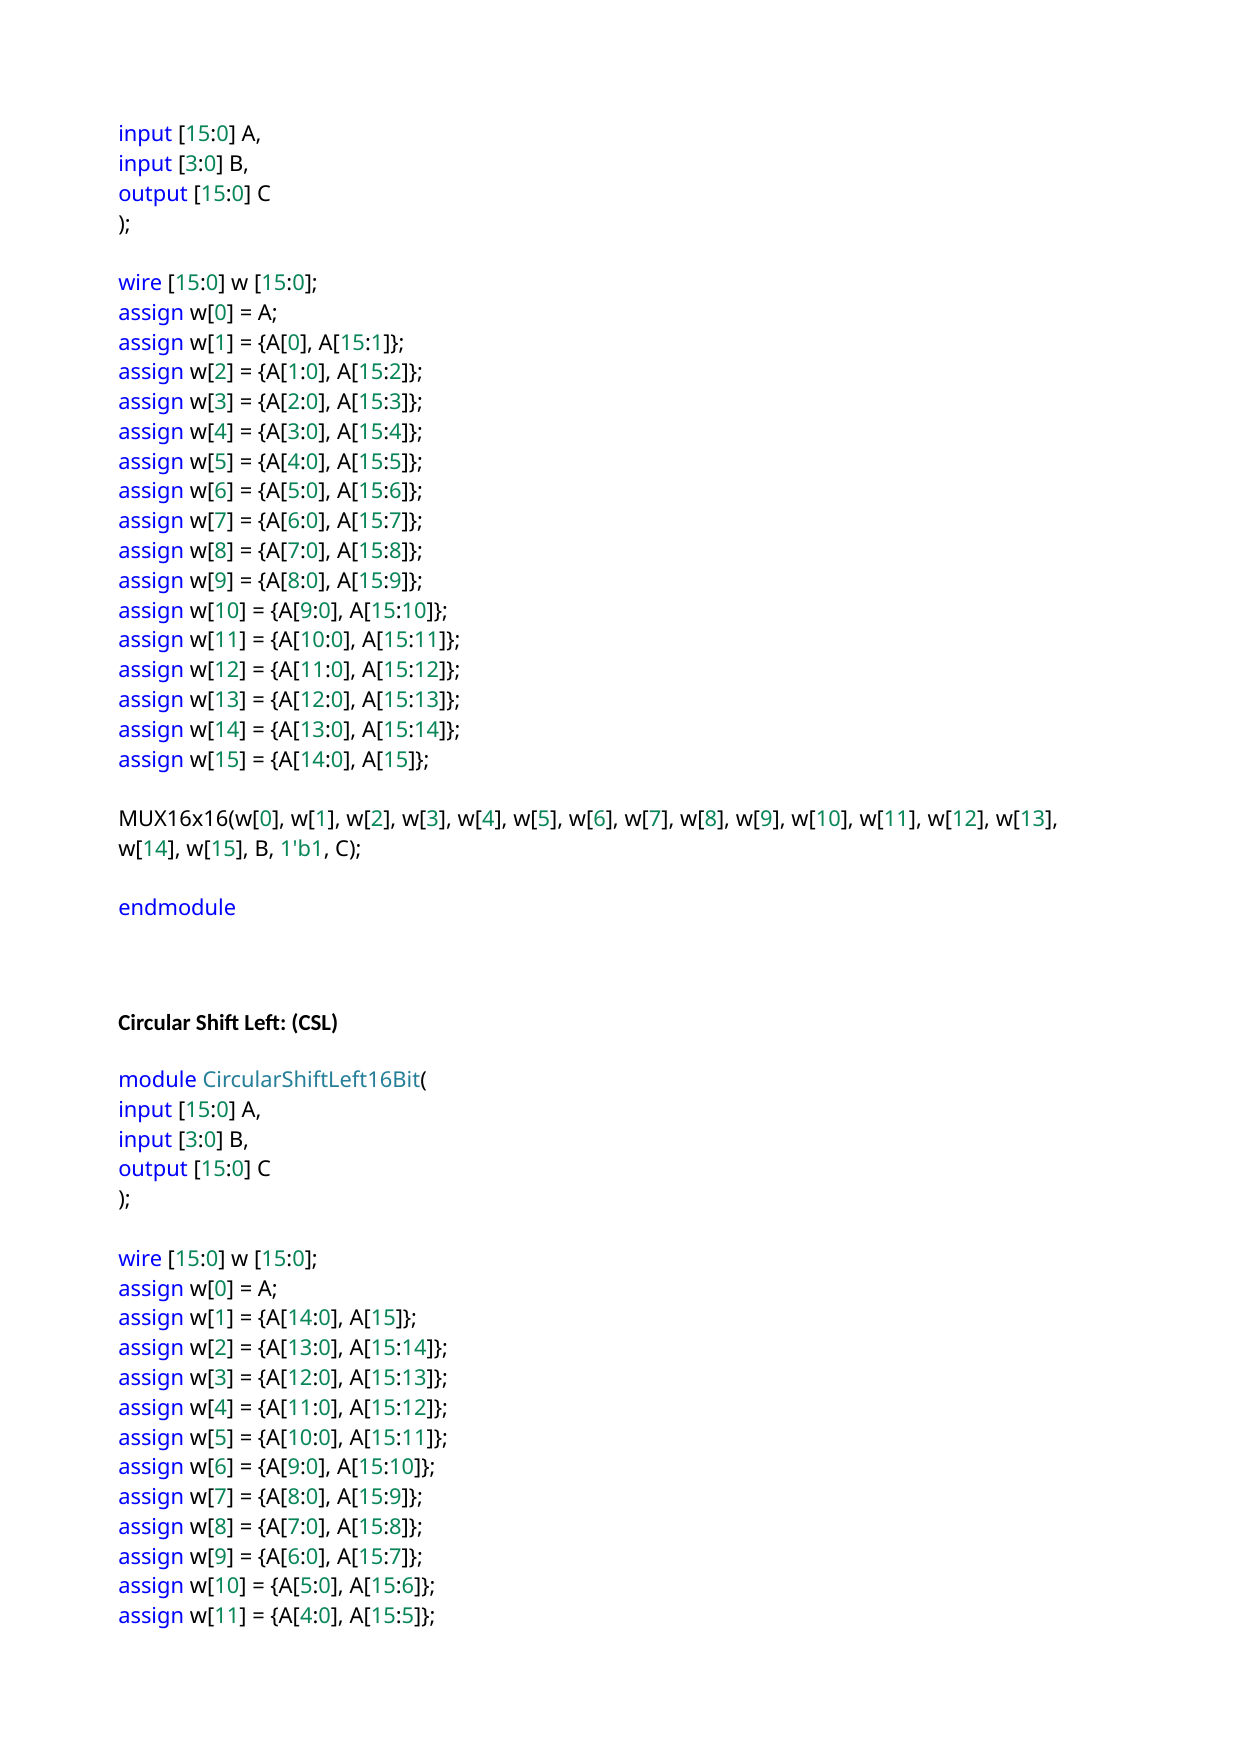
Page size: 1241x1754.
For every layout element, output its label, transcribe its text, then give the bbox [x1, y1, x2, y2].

text assign w[6] = {A[9:0], A[15:10]}; [118, 1451, 1122, 1481]
text MUX16x16(w[0], w[1], w[2], w[3], w[4], w[5], w[6], w[7], w[8], w[9], w[10], w[11], w[12], w[13], w[14], w[15], B, 1'b1, C); [118, 803, 1122, 863]
text input [3:0] B, [118, 1124, 1122, 1153]
text ); [118, 1183, 1122, 1213]
text output [15:0] C [118, 178, 1122, 207]
text assign w[8] = {A[7:0], A[15:8]}; [118, 535, 1122, 565]
text assign w[7] = {A[8:0], A[15:9]}; [118, 1481, 1122, 1511]
text assign w[14] = {A[13:0], A[15:14]}; [118, 714, 1122, 744]
text assign w[10] = {A[9:0], A[15:10]}; [118, 595, 1122, 624]
text assign w[3] = {A[12:0], A[15:13]}; [118, 1362, 1122, 1392]
text assign w[9] = {A[8:0], A[15:9]}; [118, 565, 1122, 595]
text assign w[1] = {A[14:0], A[15]}; [118, 1302, 1122, 1332]
text input [3:0] B, [118, 148, 1122, 178]
text assign w[5] = {A[10:0], A[15:11]}; [118, 1421, 1122, 1451]
text assign w[4] = {A[11:0], A[15:12]}; [118, 1392, 1122, 1421]
text assign w[1] = {A[0], A[15:1]}; [118, 327, 1122, 356]
text endmodule [118, 892, 1122, 922]
text assign w[3] = {A[2:0], A[15:3]}; [118, 386, 1122, 416]
text wire [15:0] w [15:0]; [118, 1243, 1122, 1272]
text assign w[13] = {A[12:0], A[15:13]}; [118, 684, 1122, 714]
text assign w[4] = {A[3:0], A[15:4]}; [118, 416, 1122, 446]
text wire [15:0] w [15:0]; [118, 267, 1122, 297]
text assign w[5] = {A[4:0], A[15:5]}; [118, 446, 1122, 476]
text assign w[8] = {A[7:0], A[15:8]}; [118, 1511, 1122, 1541]
text assign w[10] = {A[5:0], A[15:6]}; [118, 1570, 1122, 1600]
text assign w[11] = {A[4:0], A[15:5]}; [118, 1600, 1122, 1630]
text assign w[9] = {A[6:0], A[15:7]}; [118, 1541, 1122, 1570]
text module CircularShiftLeft16Bit( [118, 1064, 1122, 1094]
text assign w[15] = {A[14:0], A[15]}; [118, 744, 1122, 773]
text input [15:0] A, [118, 118, 1122, 148]
text output [15:0] C [118, 1153, 1122, 1183]
text assign w[7] = {A[6:0], A[15:7]}; [118, 505, 1122, 535]
text assign w[0] = A; [118, 1272, 1122, 1302]
text assign w[2] = {A[13:0], A[15:14]}; [118, 1332, 1122, 1362]
text assign w[0] = A; [118, 297, 1122, 327]
text Circular Shift Left: (CSL) [118, 1008, 1122, 1036]
text assign w[6] = {A[5:0], A[15:6]}; [118, 476, 1122, 505]
text input [15:0] A, [118, 1094, 1122, 1124]
text assign w[11] = {A[10:0], A[15:11]}; [118, 624, 1122, 654]
text assign w[2] = {A[1:0], A[15:2]}; [118, 356, 1122, 386]
text ); [118, 207, 1122, 237]
text assign w[12] = {A[11:0], A[15:12]}; [118, 654, 1122, 684]
